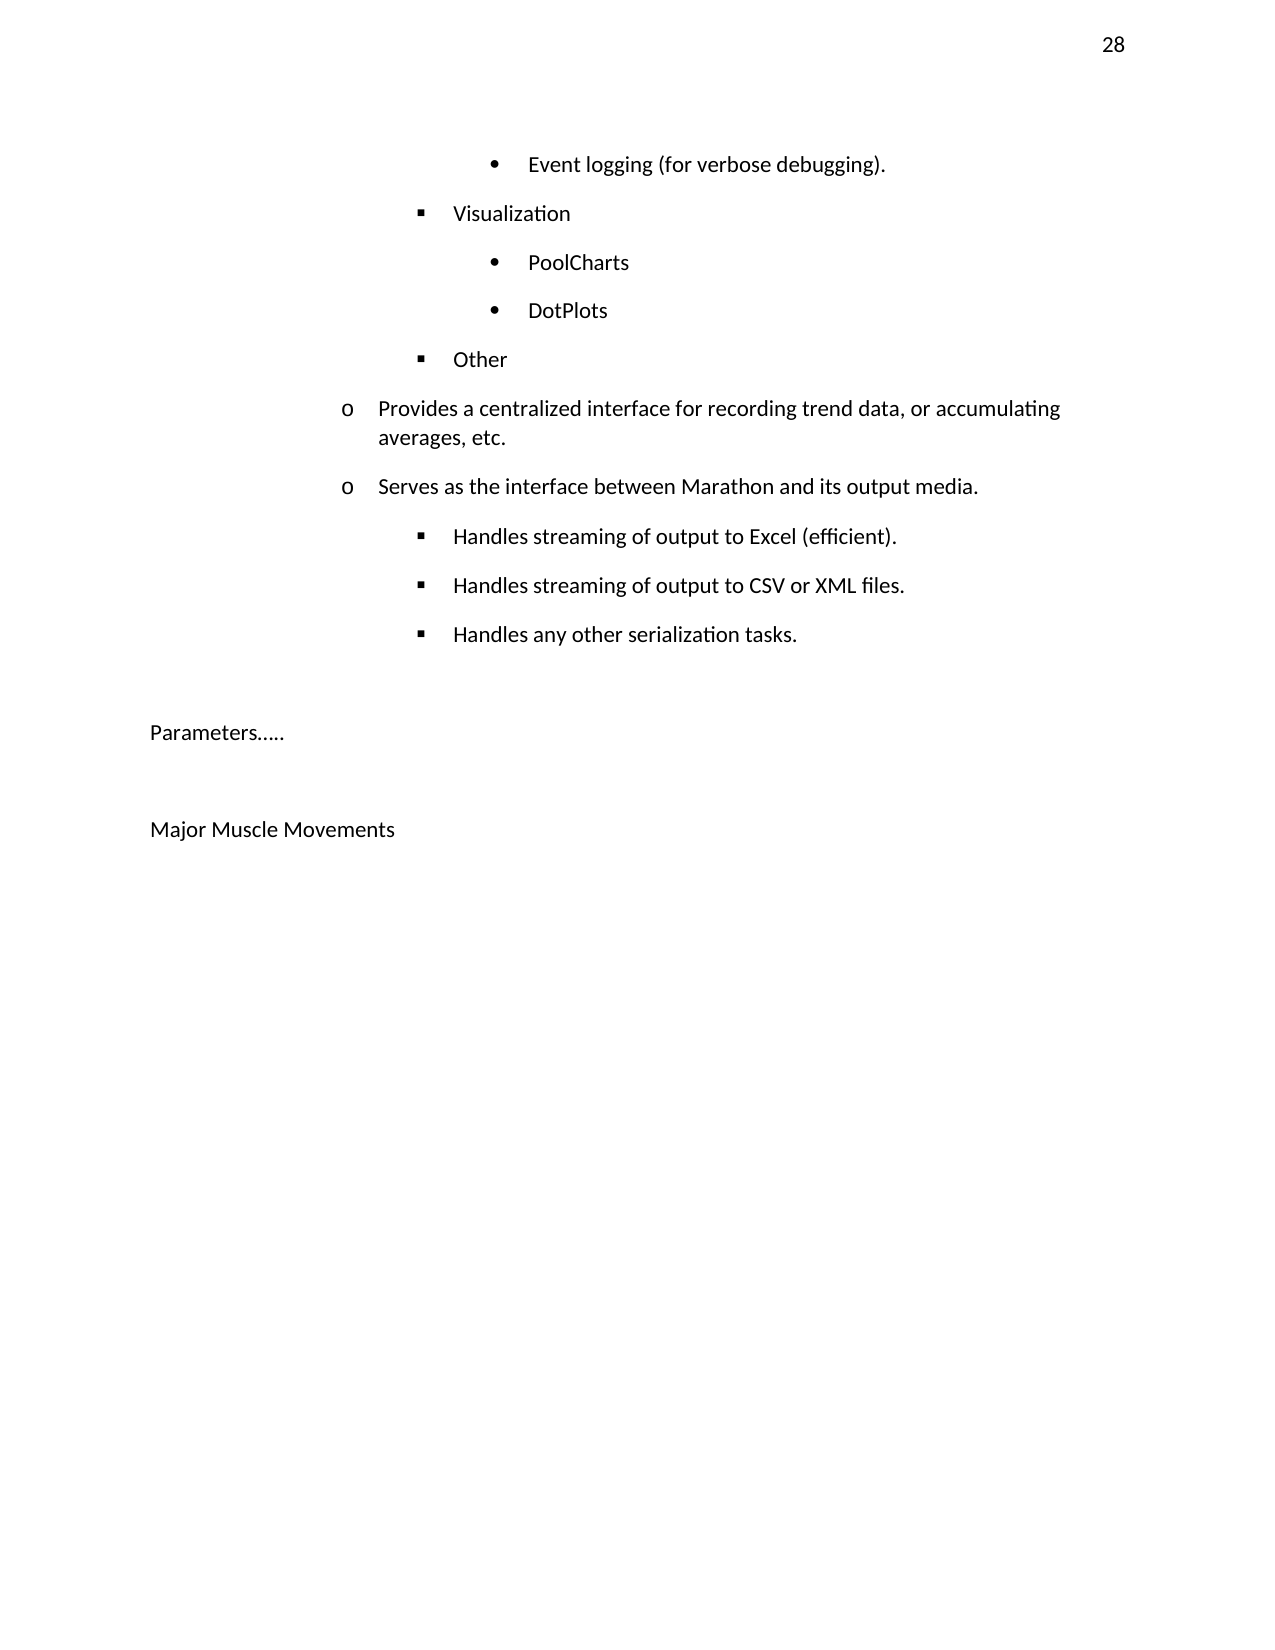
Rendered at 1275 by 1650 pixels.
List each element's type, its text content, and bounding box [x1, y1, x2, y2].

list Handles streaming of output to Excel (efficient). [416, 522, 1125, 550]
list Handles streaming of output to CSV or XML files. [416, 571, 1125, 599]
list Visualization [416, 199, 1125, 227]
text Parameters….. [150, 718, 1125, 746]
text Major Muscle Movements [150, 815, 1125, 843]
list PoolCharts [491, 248, 1125, 276]
list DotPlots [491, 297, 1125, 324]
list Event logging (for verbose debugging). [491, 150, 1125, 178]
list Provides a centralized interface for recording trend data, or accumulating averages, etc. [341, 394, 1125, 451]
list Handles any other serialization tasks. [416, 620, 1125, 648]
list Serves as the interface between Marathon and its output media. [341, 472, 1125, 501]
list Other [416, 345, 1125, 373]
